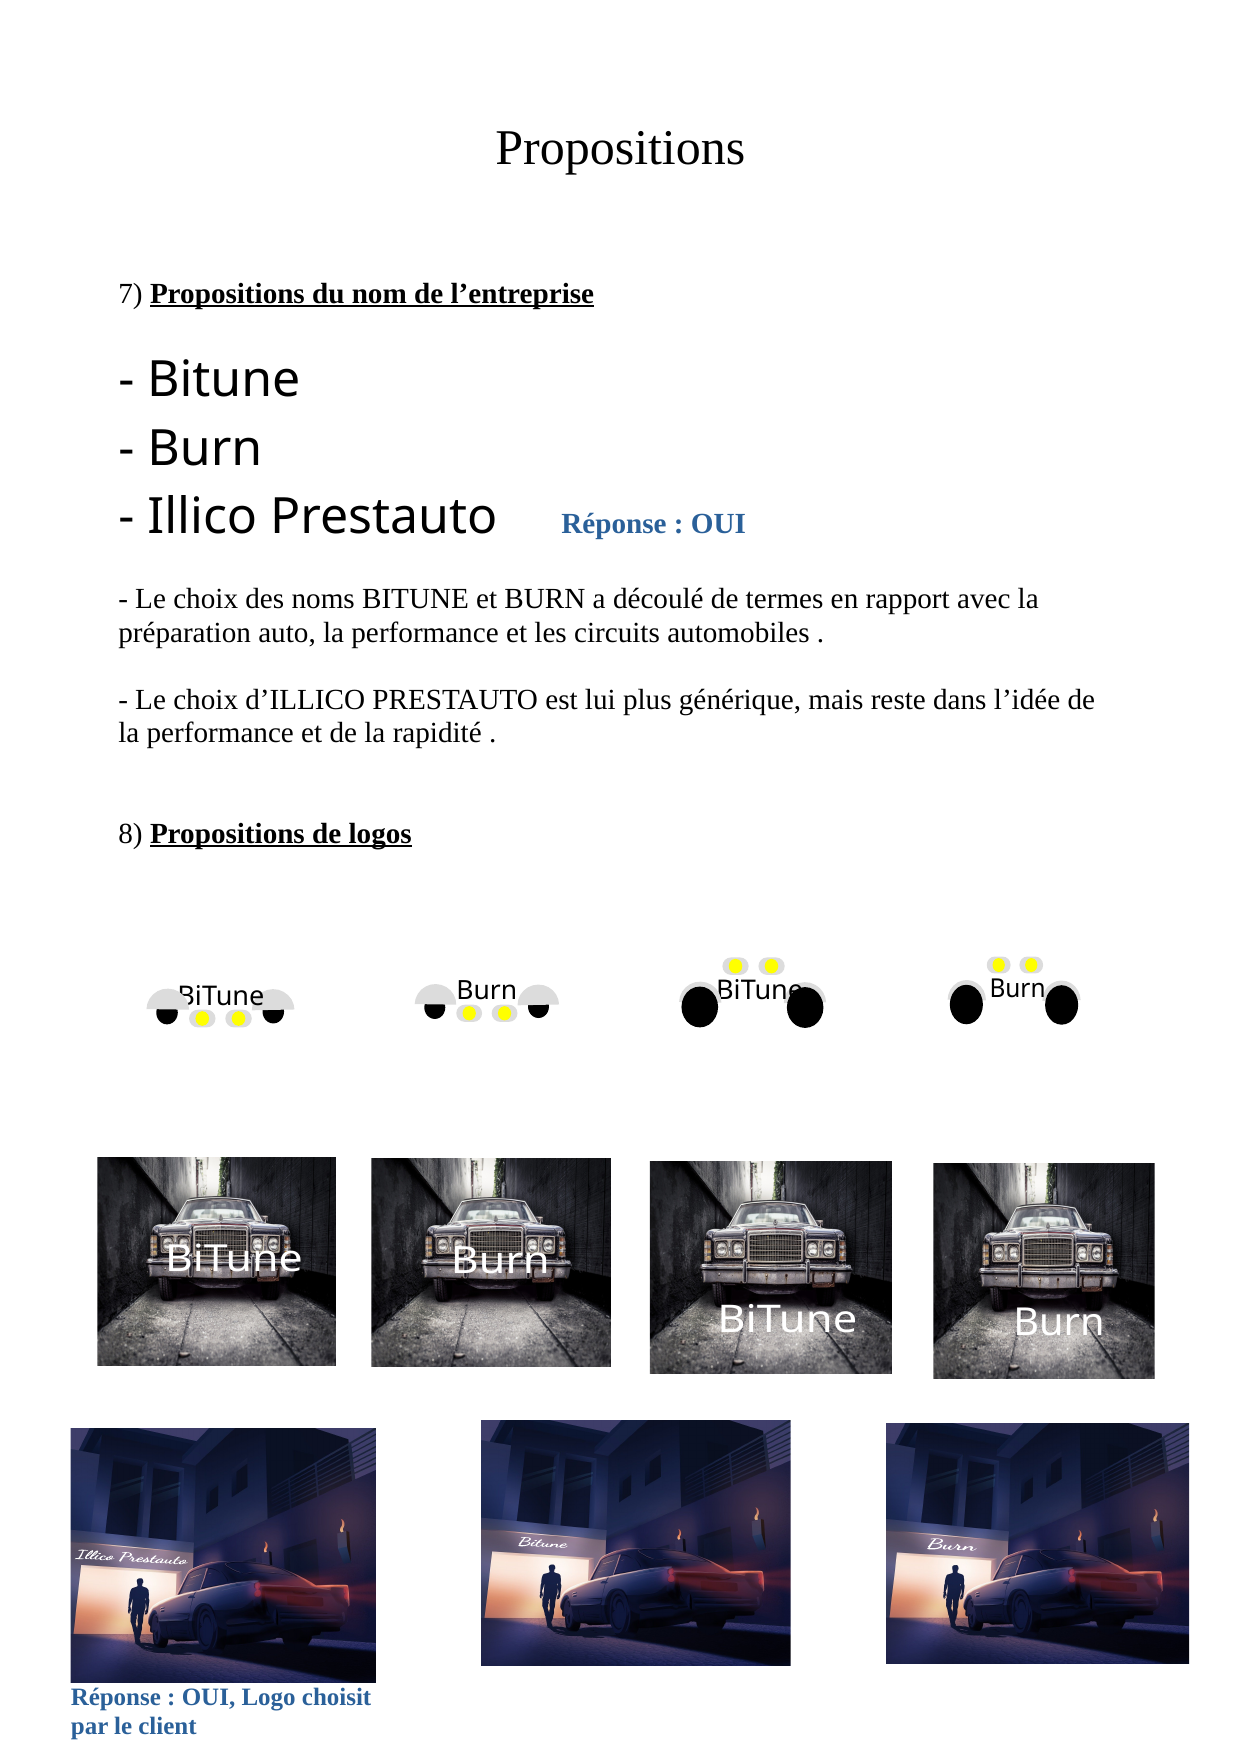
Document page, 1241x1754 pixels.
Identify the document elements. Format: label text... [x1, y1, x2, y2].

text - Le choix d’ILLICO PRESTAUTO est lui plus générique, mais reste dans l’idée de la performance et de la rapidité . [118, 682, 1122, 749]
text Propositions [118, 118, 1122, 176]
text 8) Propositions de logos [118, 816, 1122, 849]
text 7) Propositions du nom de l’entreprise [118, 276, 1122, 310]
text Réponse : OUI, Logo choisit par le client [71, 1683, 376, 1740]
text - Le choix des noms BITUNE et BURN a découlé de termes en rapport avec la préparation auto, la performance et les circuits automobiles . [118, 581, 1122, 648]
text - Illico Prestauto Réponse : OUI [118, 479, 1122, 548]
text - Bitune [118, 343, 1122, 411]
text - Burn [118, 411, 1122, 479]
